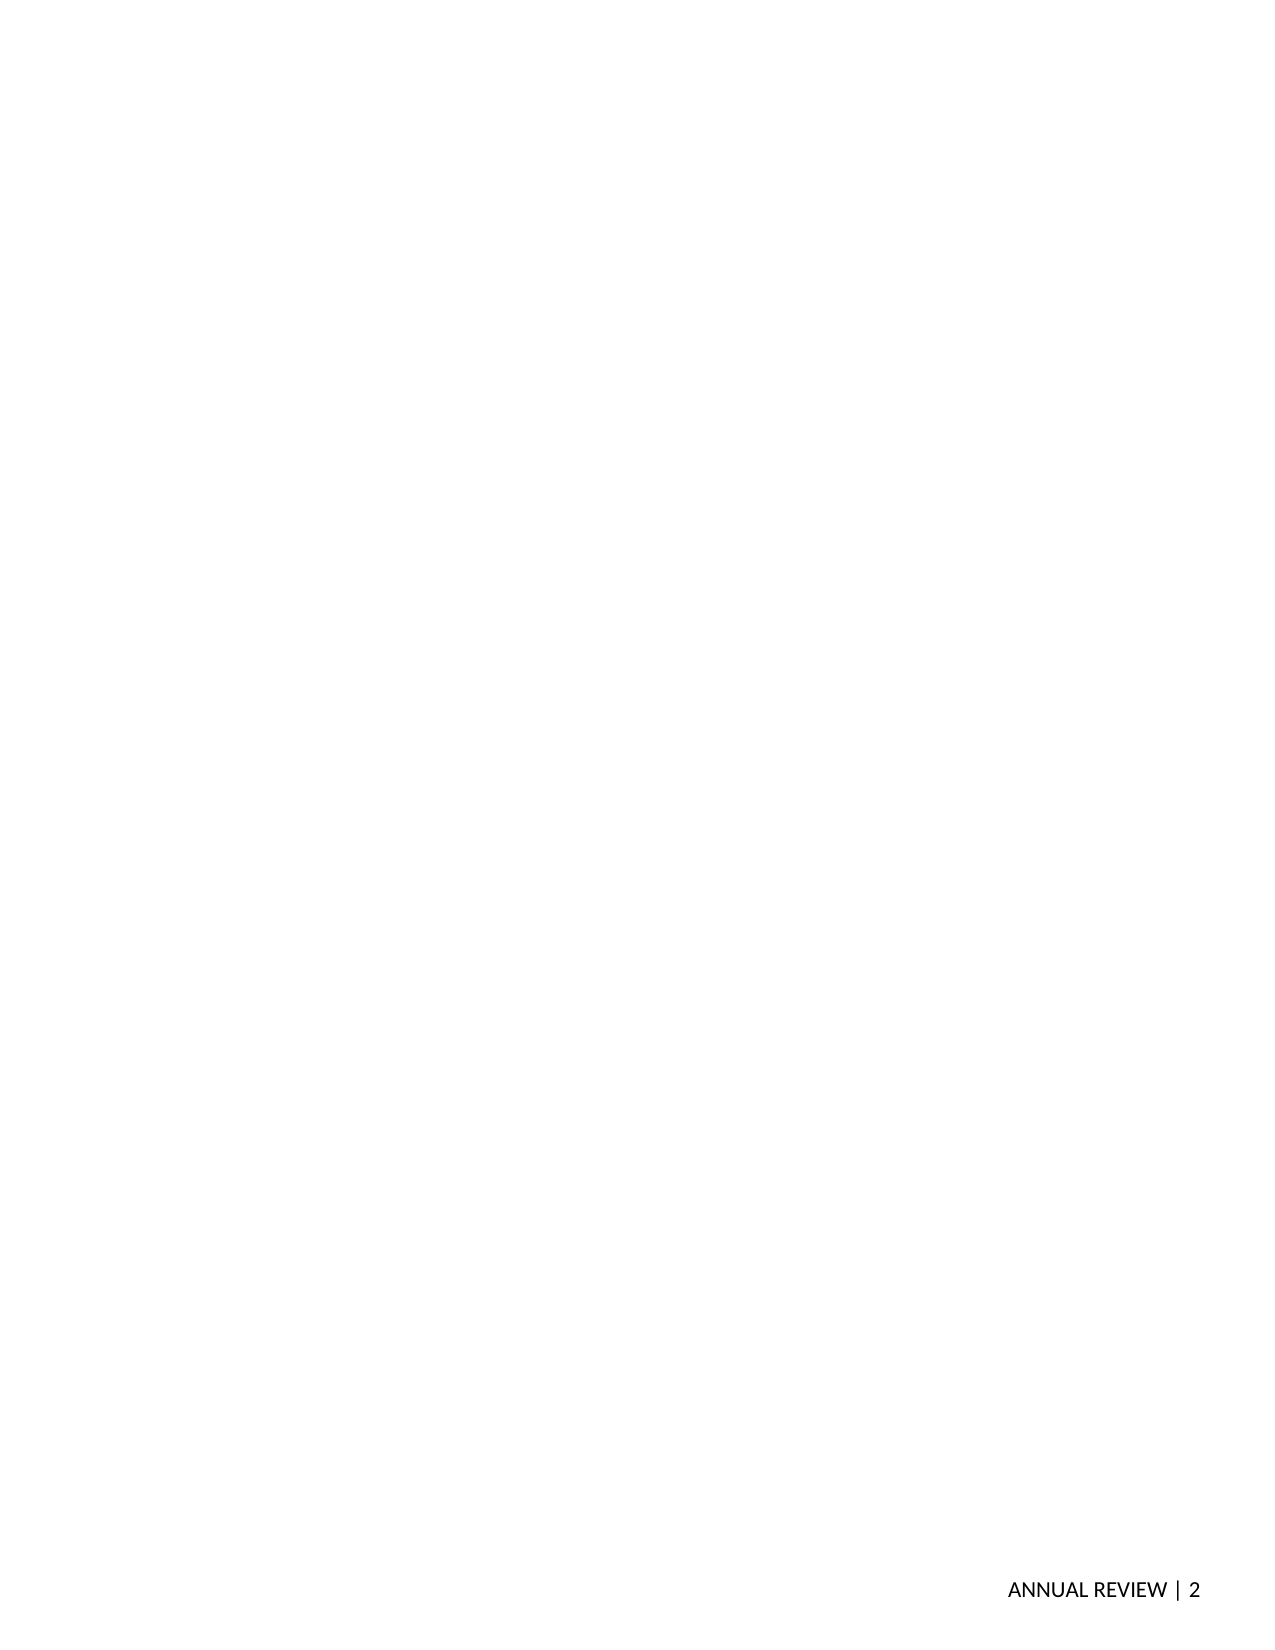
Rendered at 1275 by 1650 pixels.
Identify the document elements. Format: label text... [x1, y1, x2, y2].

table_cell Anmol Dedha |8882645762 |anmoldedha1191@gmail.com [75, 30, 1187, 689]
